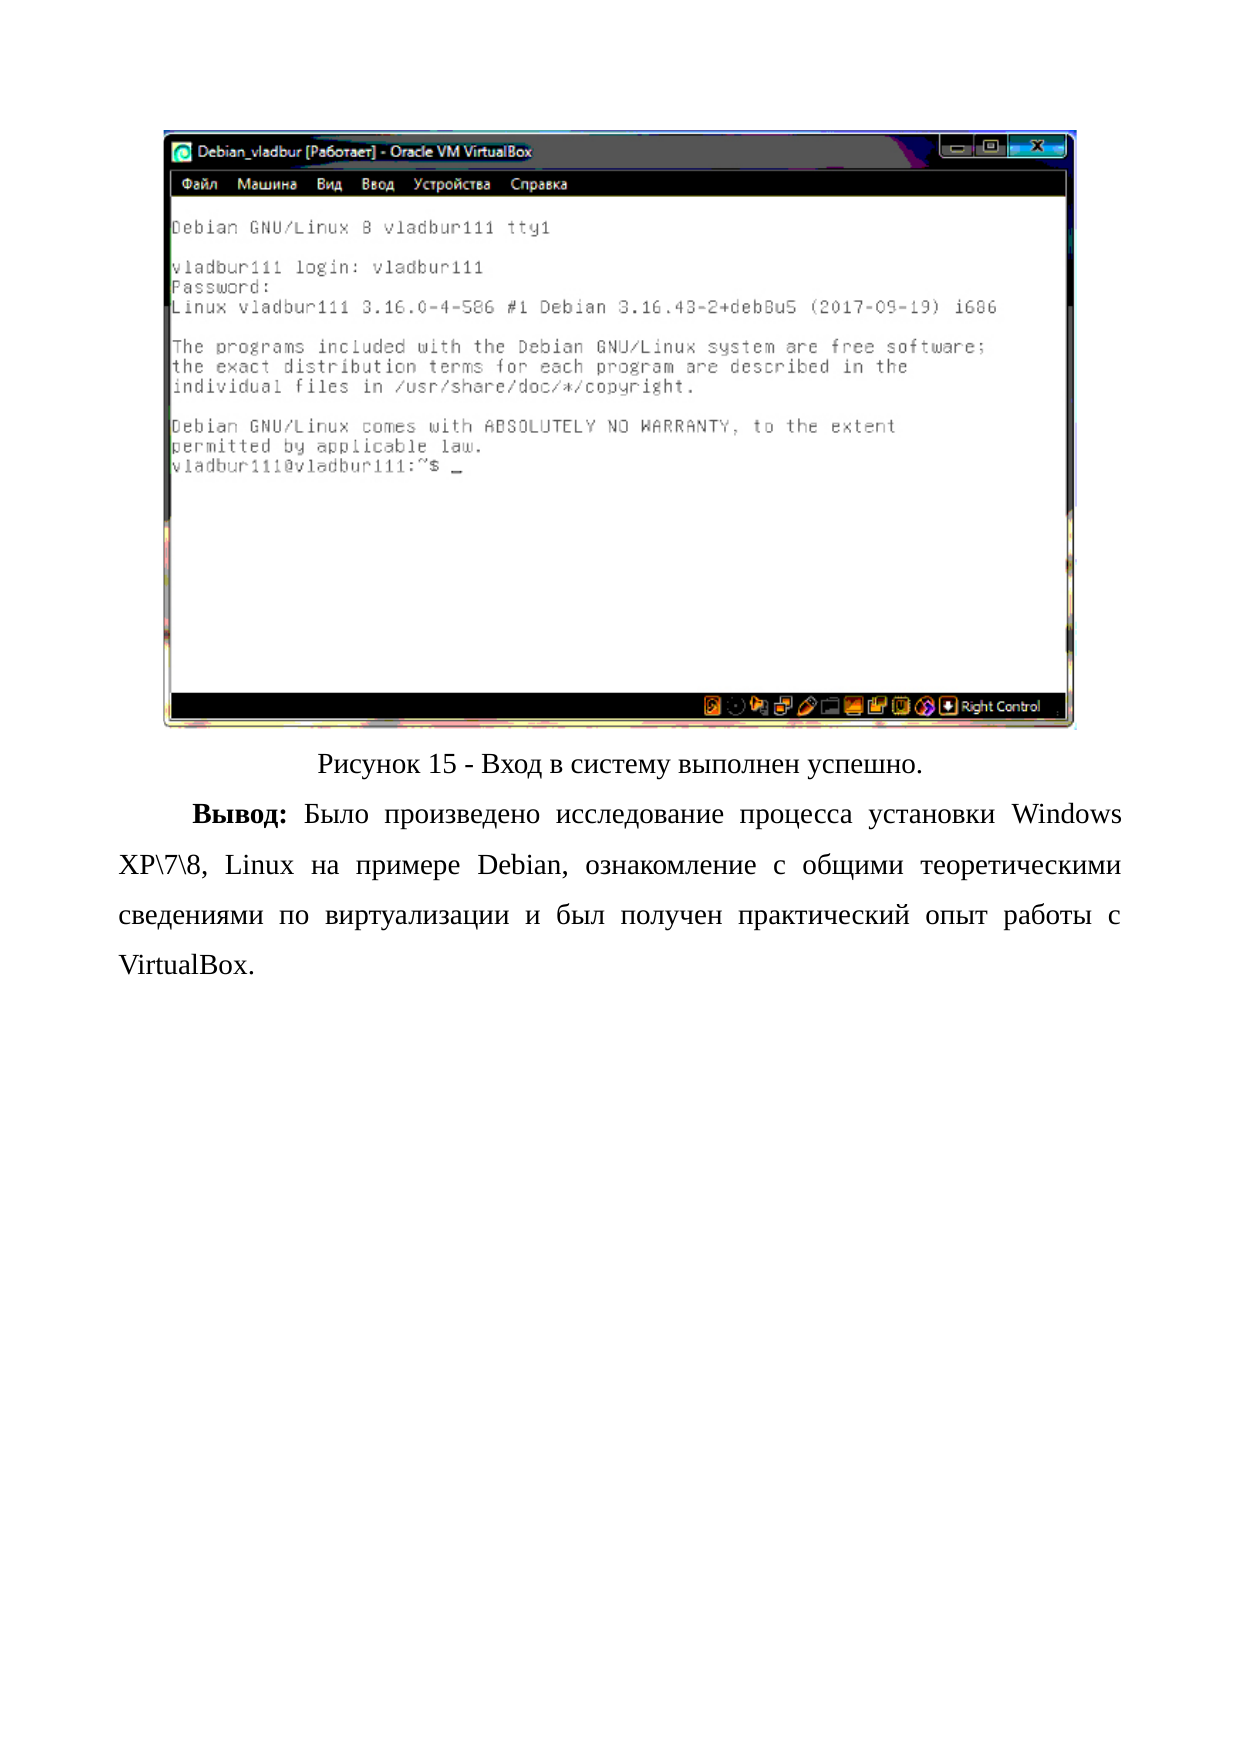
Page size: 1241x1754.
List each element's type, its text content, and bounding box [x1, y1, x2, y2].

text Вывод: Было произведено исследование процесса установки Windows XP\7\8, Linux на примере Debian, ознакомление с общими теоретическими сведениями по виртуализации и был получен практический опыт работы с VirtualBox. [118, 796, 1122, 981]
text Рисунок 15 - Вход в систему выполнен успешно. [118, 118, 1122, 780]
picture [163, 130, 1077, 730]
